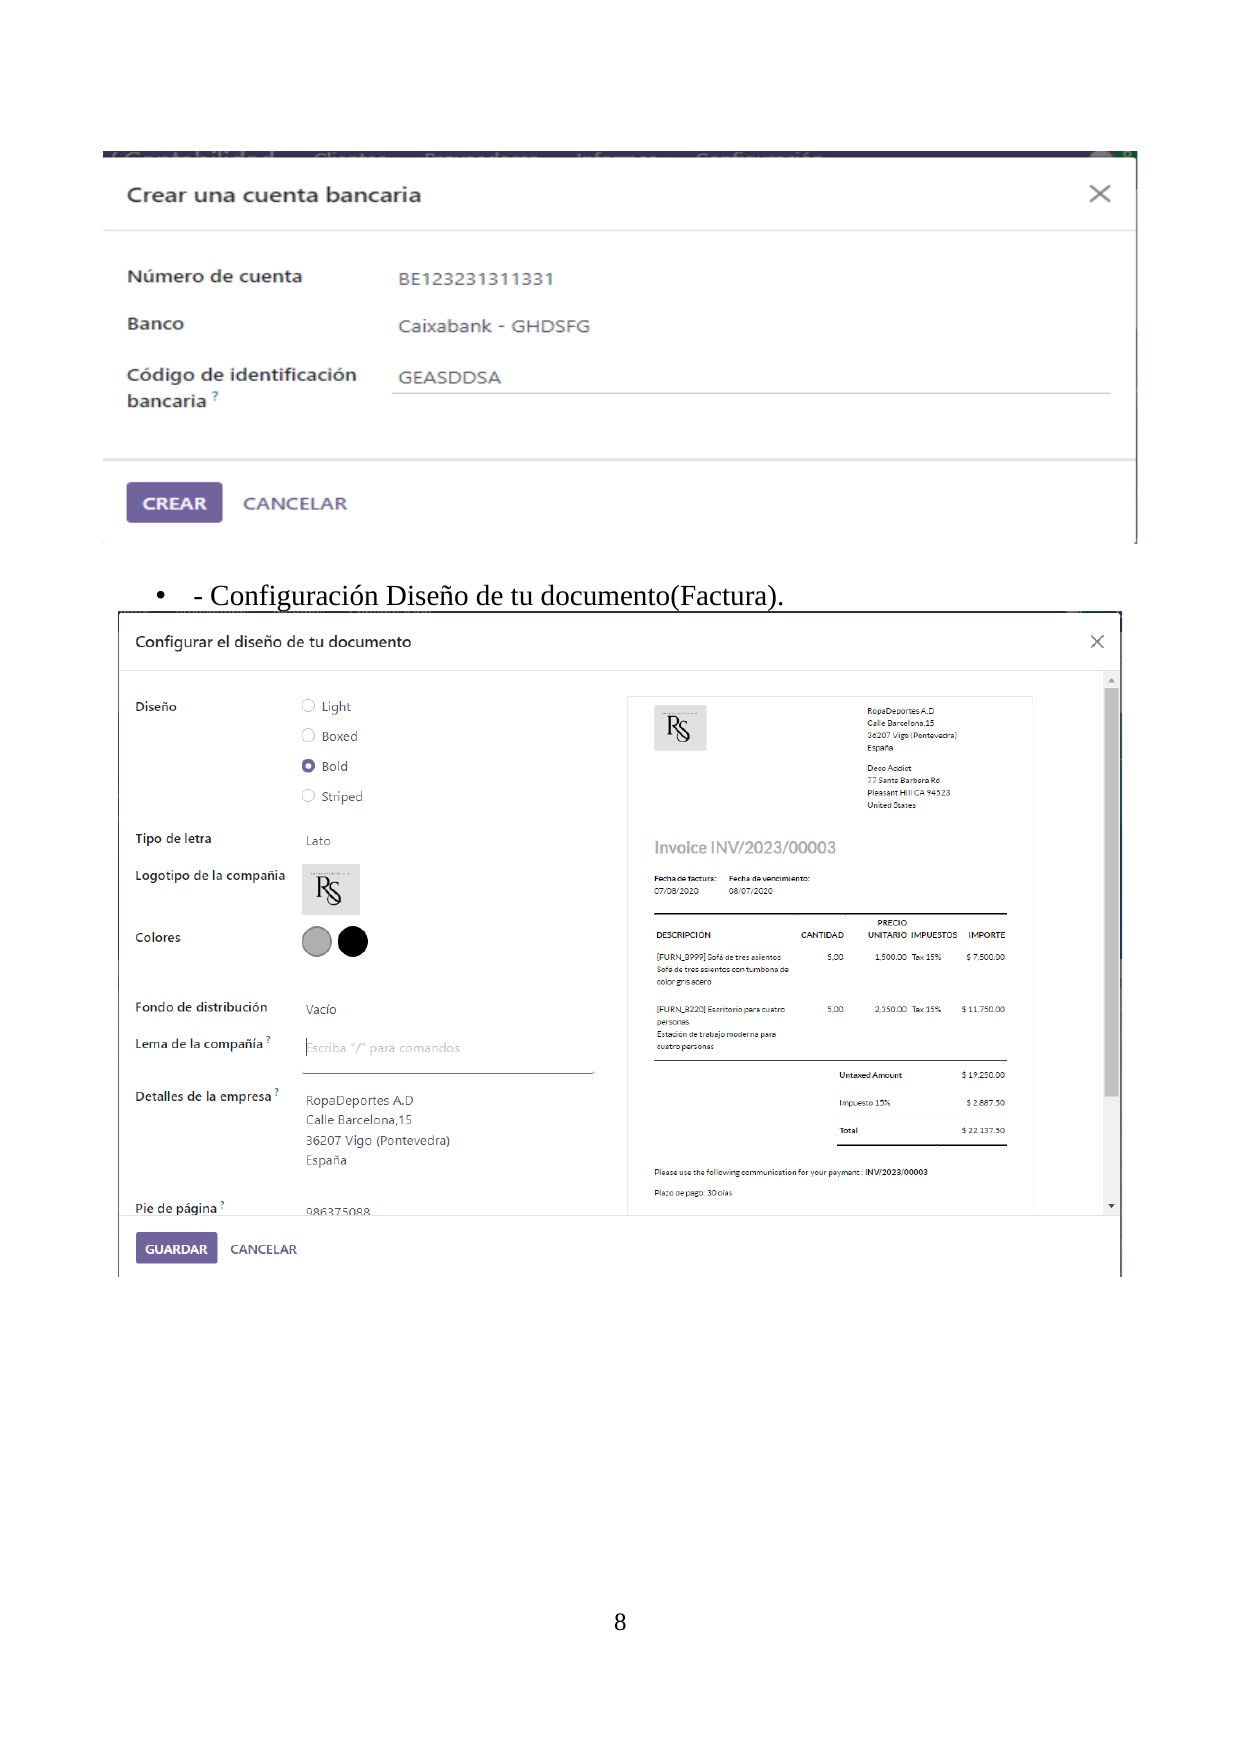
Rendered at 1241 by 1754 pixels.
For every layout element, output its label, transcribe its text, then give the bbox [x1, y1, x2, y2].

picture [118, 611, 1123, 1277]
picture [103, 151, 1138, 544]
list - Configuración Diseño de tu documento(Factura). [156, 578, 1122, 611]
